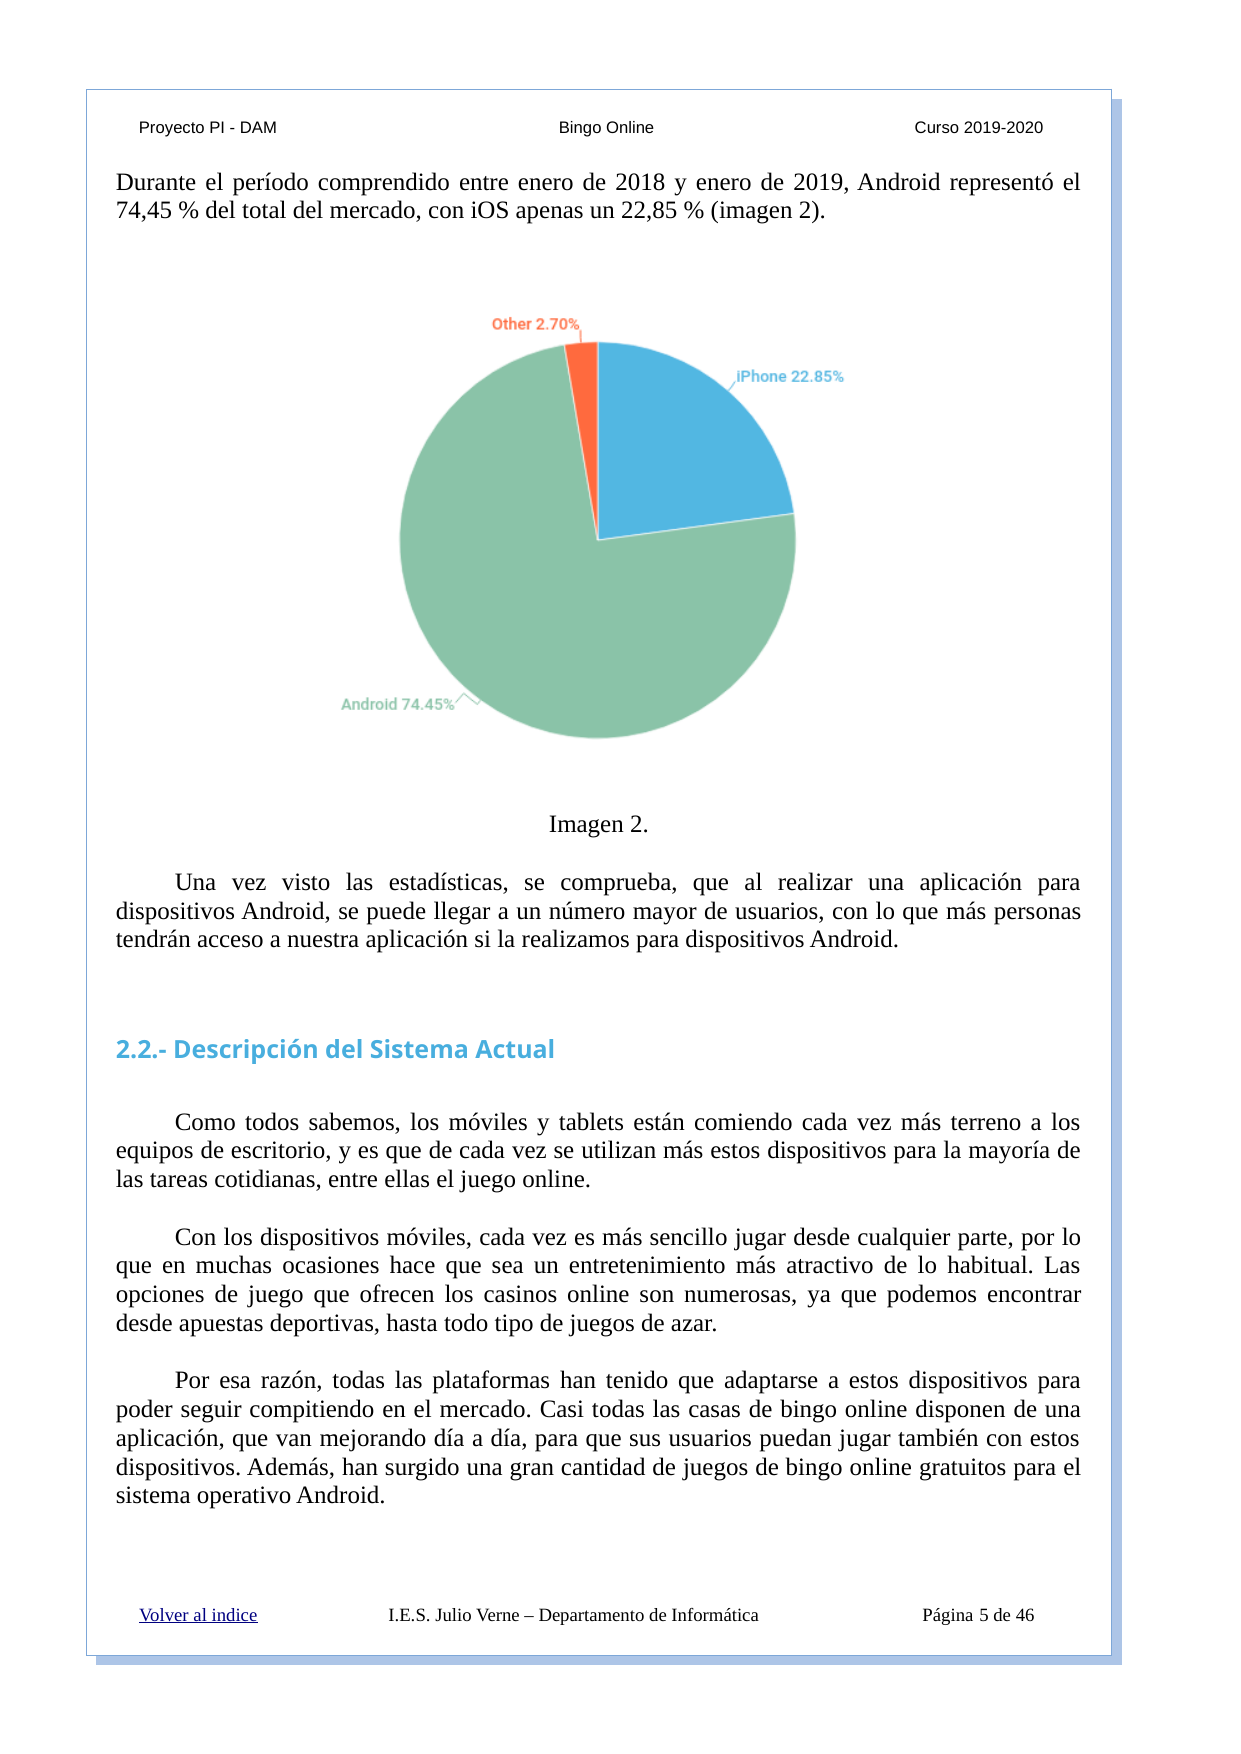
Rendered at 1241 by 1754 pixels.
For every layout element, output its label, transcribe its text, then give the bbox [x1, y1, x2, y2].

subtitle 2.2.- Descripción del Sistema Actual [116, 1032, 1023, 1066]
text Una vez visto las estadísticas, se comprueba, que al realizar una aplicación para dispositivos Android, se puede llegar a un número mayor de usuarios, con lo que más personas tendrán acceso a nuestra aplicación si la realizamos para dispositivos Android. [116, 867, 1082, 953]
text Con los dispositivos móviles, cada vez es más sencillo jugar desde cualquier parte, por lo que en muchas ocasiones hace que sea un entretenimiento más atractivo de lo habitual. Las opciones de juego que ofrecen los casinos online son numerosas, ya que podemos encontrar desde apuestas deportivas, hasta todo tipo de juegos de azar. [116, 1222, 1082, 1337]
text Por esa razón, todas las plataformas han tenido que adaptarse a estos dispositivos para poder seguir compitiendo en el mercado. Casi todas las casas de bingo online disponen de una aplicación, que van mejorando día a día, para que sus usuarios puedan jugar también con estos dispositivos. Además, han surgido una gran cantidad de juegos de bingo online gratuitos para el sistema operativo Android. [116, 1366, 1082, 1509]
text Imagen 2. [116, 809, 1082, 838]
picture [310, 281, 887, 781]
text Como todos sabemos, los móviles y tablets están comiendo cada vez más terreno a los equipos de escritorio, y es que de cada vez se utilizan más estos dispositivos para la mayoría de las tareas cotidianas, entre ellas el juego online. [116, 1107, 1082, 1193]
text Durante el período comprendido entre enero de 2018 y enero de 2019, Android representó el 74,45 % del total del mercado, con iOS apenas un 22,85 % (imagen 2). [116, 167, 1082, 224]
